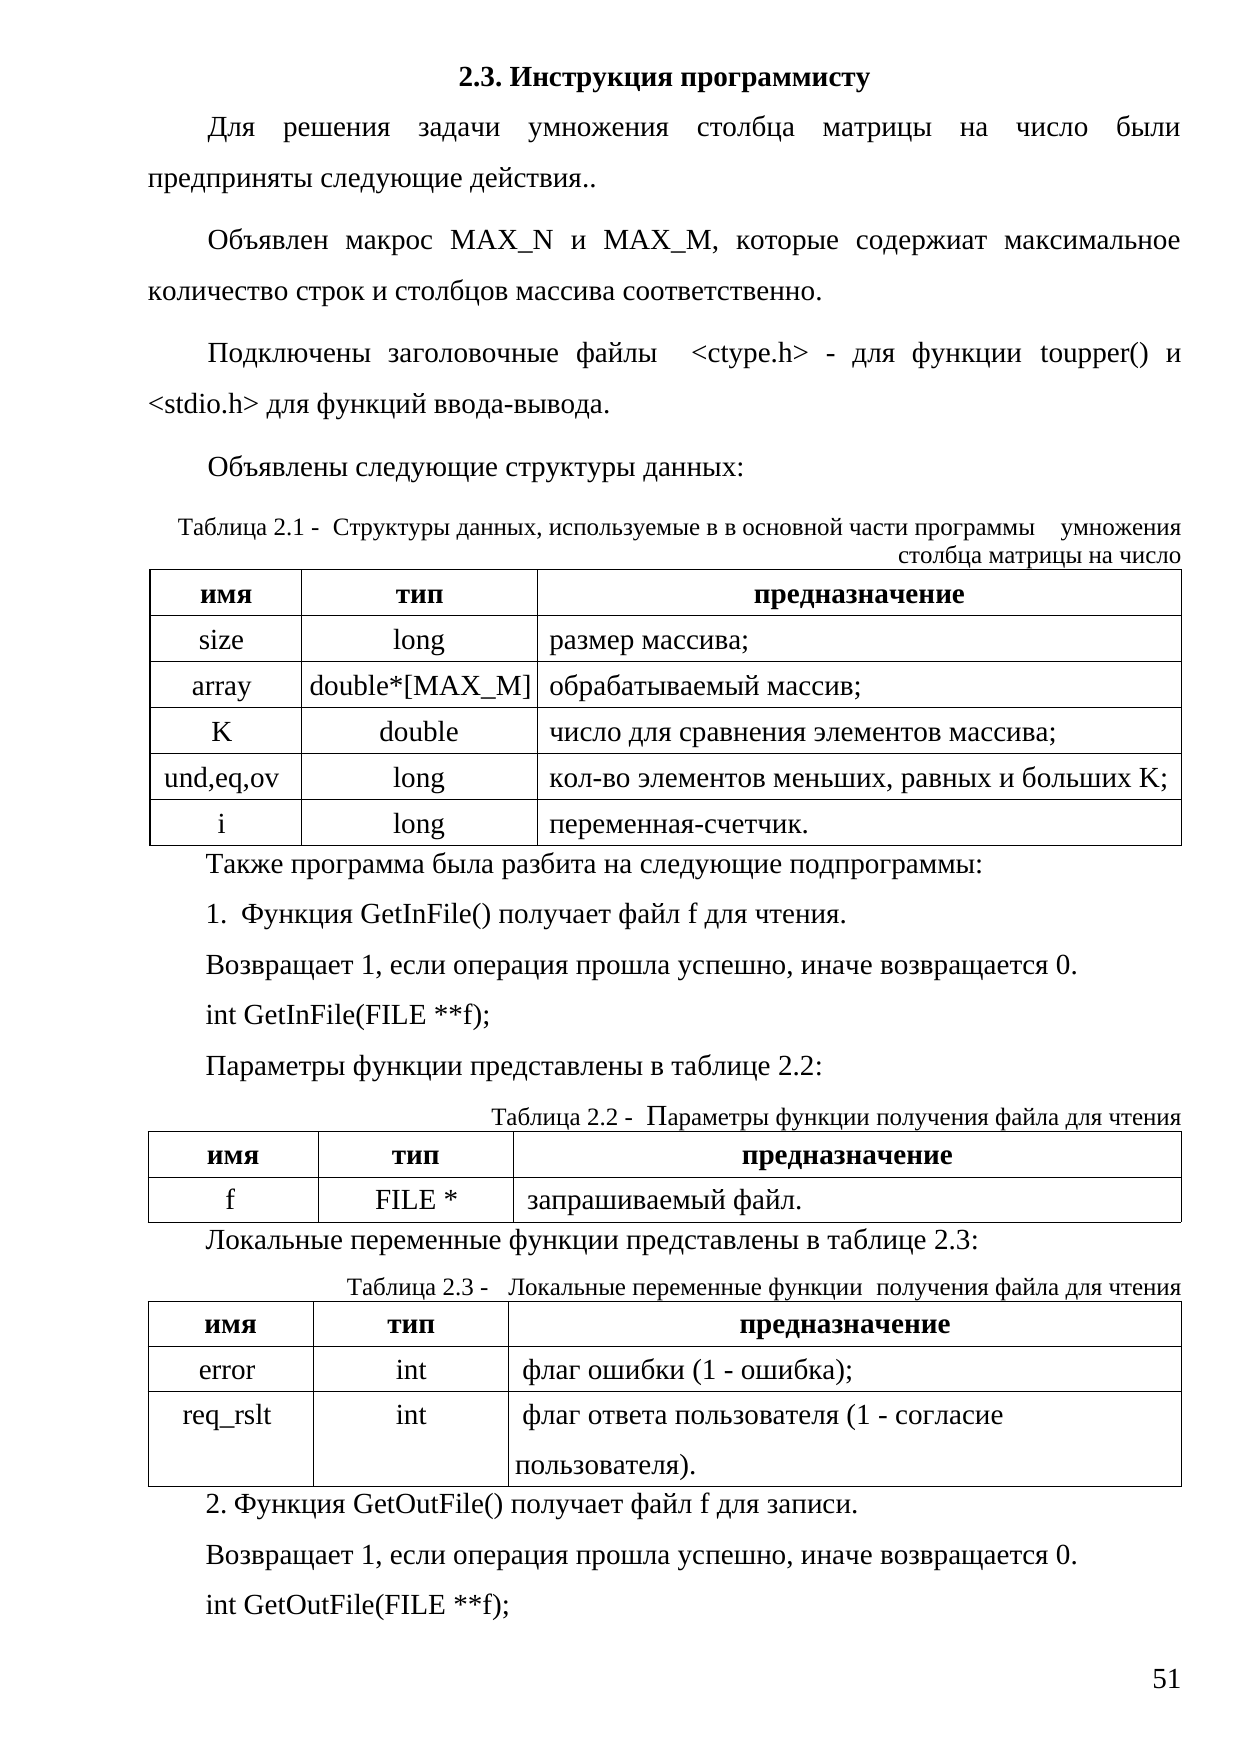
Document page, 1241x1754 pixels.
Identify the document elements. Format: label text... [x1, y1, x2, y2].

text Таблица 2.1 - Структуры данных, используемые в в основной части программы умножения столбца матрицы на число [148, 512, 1181, 569]
table_header предназначение [538, 570, 1181, 615]
text Также программа была разбита на следующие подпрограммы: [148, 846, 1181, 880]
table_cell K [151, 708, 301, 753]
table_cell req_rslt [149, 1392, 313, 1486]
table_header тип [314, 1302, 508, 1346]
table_header предназначение [514, 1132, 1181, 1177]
list Функция GetOutFile() получает файл f для записи. [148, 1487, 1181, 1520]
table_header имя [149, 1132, 318, 1177]
table_cell error [149, 1347, 313, 1391]
table_cell und,eq,ov [151, 754, 301, 799]
text Подключены заголовочные файлы <ctype.h> - для функции toupper() и <stdio.h> для функций ввода-вывода. [148, 336, 1181, 419]
table_cell size [151, 616, 301, 661]
text int GetInFile(FILE **f); [148, 997, 1181, 1031]
table_cell запрашиваемый файл. [514, 1178, 1181, 1222]
table_cell переменная-счетчик. [538, 800, 1181, 845]
text Параметры функции представлены в таблице 2.2: [148, 1048, 1181, 1081]
table_cell кол-во элементов меньших, равных и больших K; [538, 754, 1181, 799]
text Таблица 2.2 - Параметры функции получения файла для чтения [148, 1098, 1181, 1131]
table_cell array [151, 662, 301, 707]
table_cell double [302, 708, 537, 753]
table_cell флаг ошибки (1 - ошибка); [509, 1347, 1181, 1391]
text Для решения задачи умножения столбца матрицы на число были предприняты следующие действия.. [148, 109, 1181, 193]
table_header тип [319, 1132, 513, 1177]
table_cell FILE * [319, 1178, 513, 1222]
table_cell long [302, 754, 537, 799]
table_cell long [302, 616, 537, 661]
table_cell флаг ответа пользователя (1 - согласие пользователя). [509, 1392, 1181, 1486]
table_cell double*[MAX_M] [302, 662, 537, 707]
table_header предназначение [509, 1302, 1181, 1346]
table_header тип [302, 570, 537, 615]
text Таблица 2.3 - Локальные переменные функции получения файла для чтения [148, 1272, 1181, 1301]
table_cell f [149, 1178, 318, 1222]
table_cell int [314, 1392, 508, 1486]
table_header имя [149, 1302, 313, 1346]
text Объявлен макрос MAX_N и MAX_M, которые содержиат максимальное количество строк и столбцов массива соответственно. [148, 222, 1181, 306]
table_cell размер массива; [538, 616, 1181, 661]
table_cell long [302, 800, 537, 845]
table_cell int [314, 1347, 508, 1391]
text Локальные переменные функции представлены в таблице 2.3: [148, 1223, 1181, 1255]
table_cell i [151, 800, 301, 845]
text Возвращает 1, если операция прошла успешно, иначе возвращается 0. [148, 1537, 1181, 1570]
text Объявлены следующие структуры данных: [148, 449, 1181, 482]
subtitle 2.3. Инструкция программисту [207, 59, 1122, 93]
text Возвращает 1, если операция прошла успешно, иначе возвращается 0. [148, 947, 1181, 981]
text int GetOutFile(FILE **f); [148, 1587, 1181, 1621]
list Функция GetInFile() получает файл f для чтения. [148, 897, 1181, 930]
table_header имя [151, 570, 301, 615]
table_cell обрабатываемый массив; [538, 662, 1181, 707]
table_cell число для сравнения элементов массива; [538, 708, 1181, 753]
